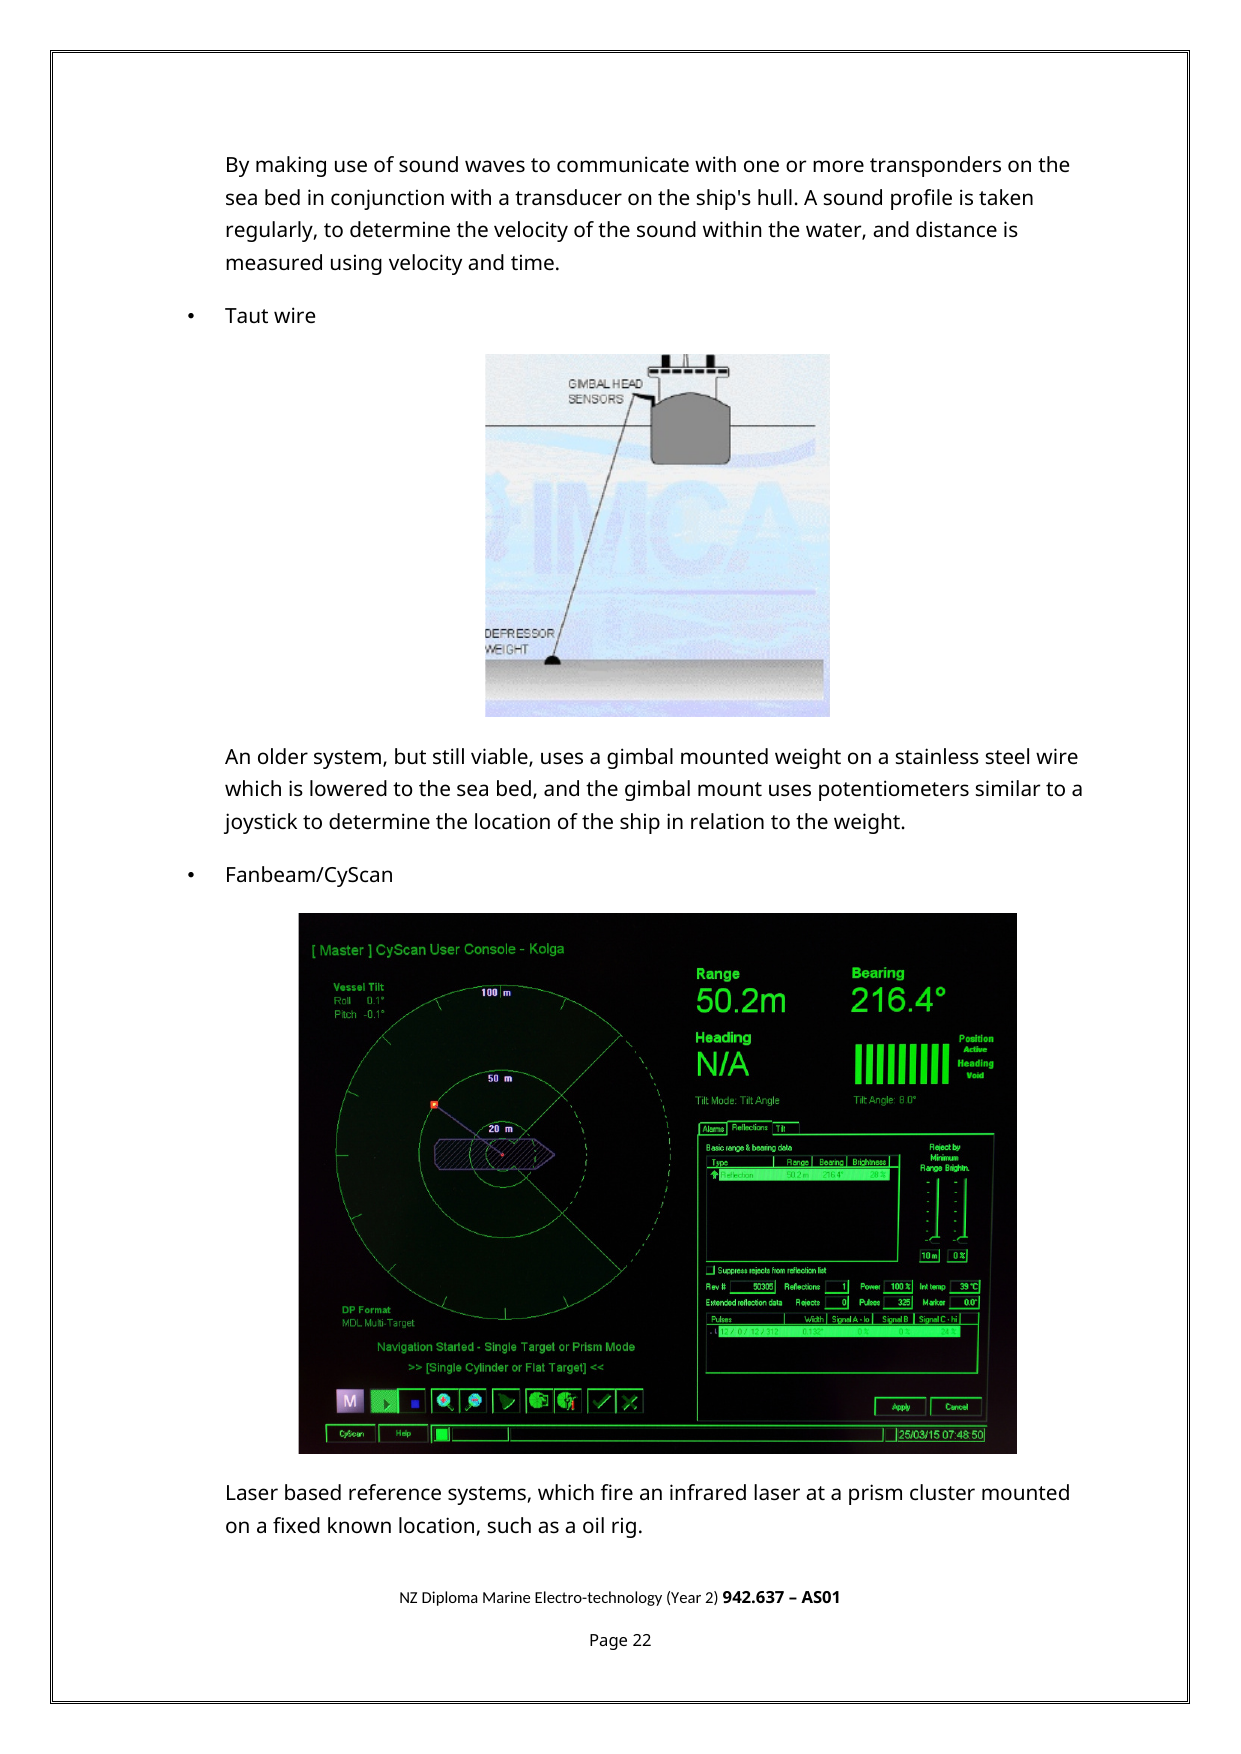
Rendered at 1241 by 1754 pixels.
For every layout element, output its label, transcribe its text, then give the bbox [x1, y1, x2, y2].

list An older system, but still viable, uses a gimbal mounted weight on a stainless steel wire which is lowered to the sea bed, and the gimbal mount uses potentiometers similar to a joystick to determine the location of the ship in relation to the weight. [187, 742, 1090, 836]
list Laser based reference systems, which fire an infrared laser at a prism cluster mounted on a fixed known location, such as a oil rig. [187, 1478, 1090, 1539]
list Taut wire [187, 301, 1090, 330]
picture [298, 913, 1017, 1454]
list Fanbeam/CyScan [187, 861, 1090, 889]
picture [485, 354, 830, 717]
list By making use of sound waves to communicate with one or more transponders on the sea bed in conjunction with a transducer on the ship's hull. A sound profile is taken regularly, to determine the velocity of the sound within the water, and distance is measured using velocity and time. [187, 150, 1090, 276]
